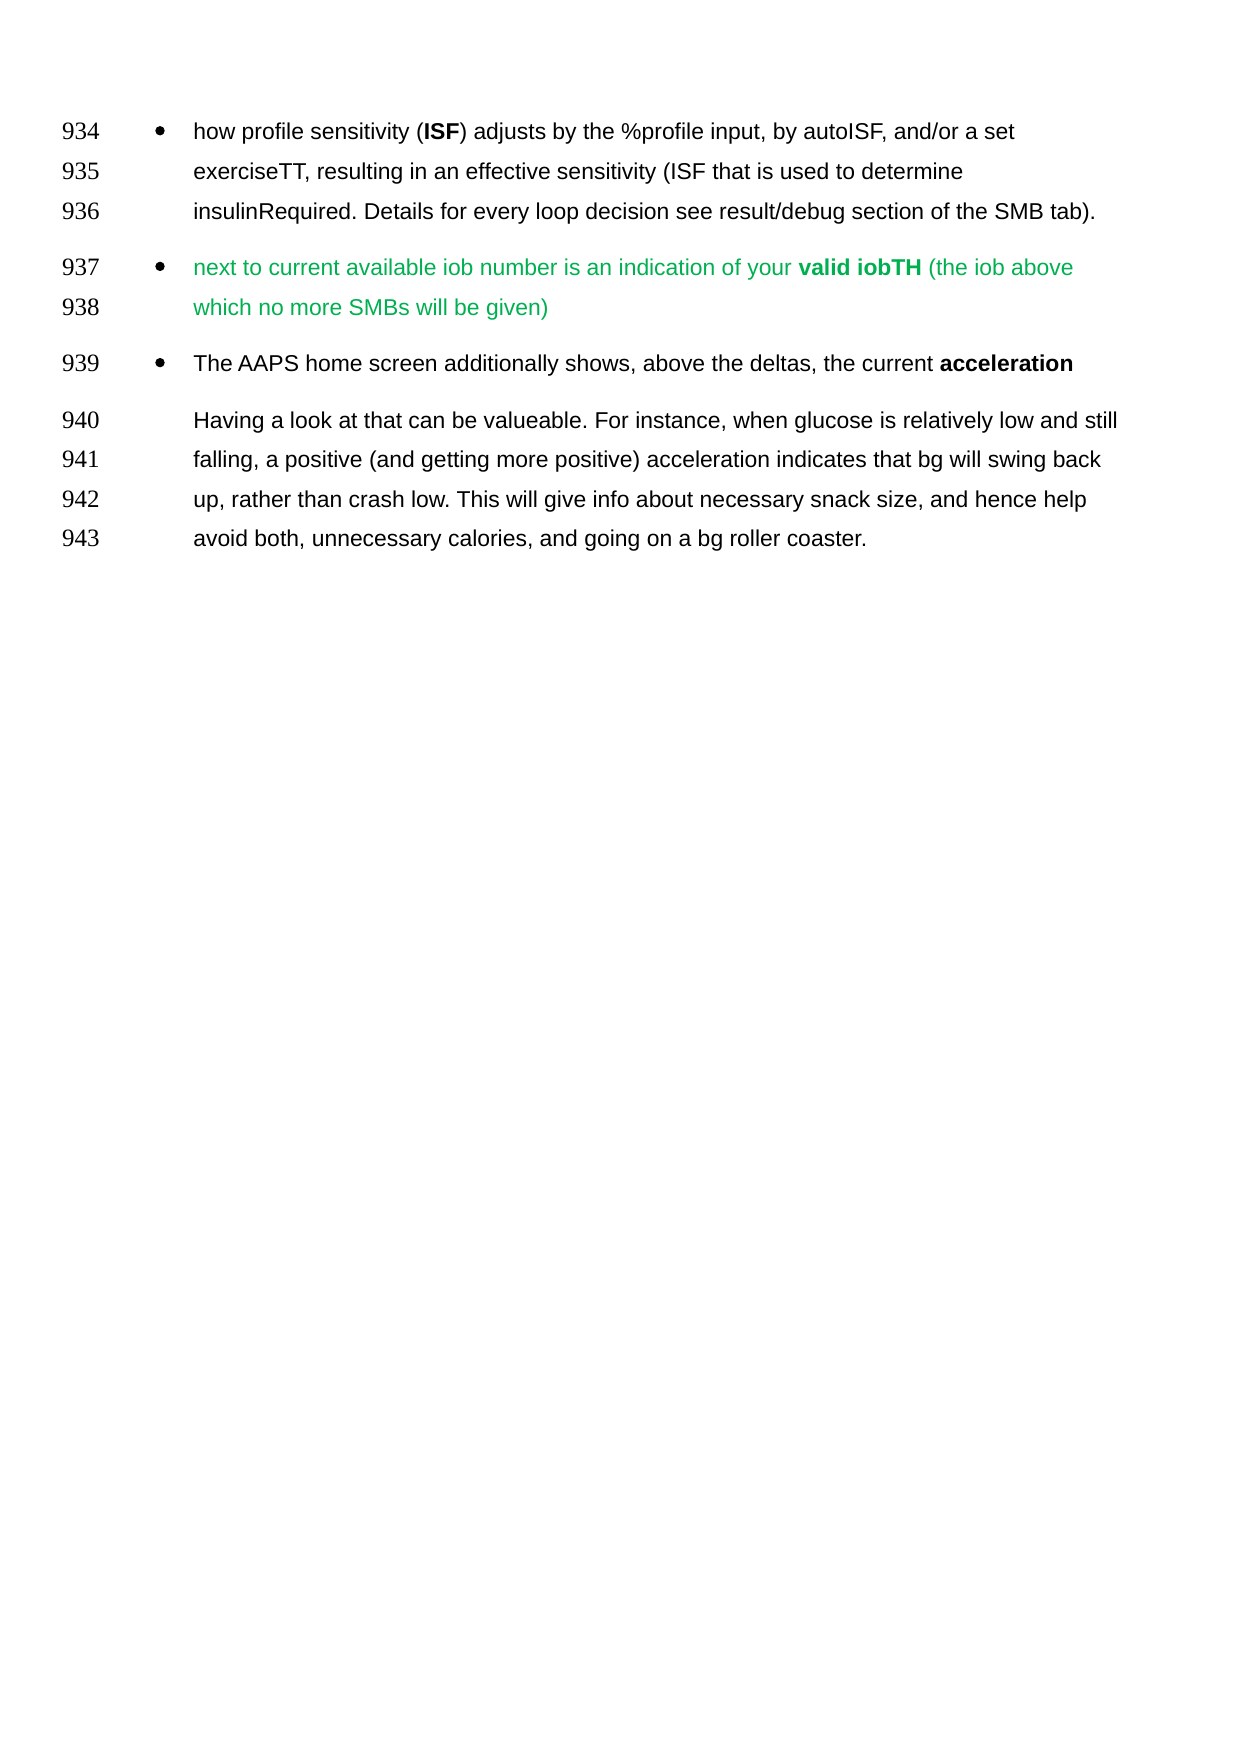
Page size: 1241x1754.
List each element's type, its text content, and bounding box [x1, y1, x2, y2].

list how profile sensitivity (ISF) adjusts by the %profile input, by autoISF, and/or a set exerciseTT, resulting in an effective sensitivity (ISF that is used to determine insulinRequired. Details for every loop decision see result/debug section of the SMB tab). [156, 118, 1122, 224]
list The AAPS home screen additionally shows, above the deltas, the current acceleration [156, 350, 1122, 377]
list next to current available iob number is an indication of your valid iobTH (the iob above which no more SMBs will be given) [156, 254, 1122, 320]
list Having a look at that can be valueable. For instance, when glucose is relatively low and still falling, a positive (and getting more positive) acceleration indicates that bg will swing back up, rather than crash low. This will give info about necessary snack size, and hence help avoid both, unnecessary calories, and going on a bg roller coaster. [193, 407, 1122, 552]
